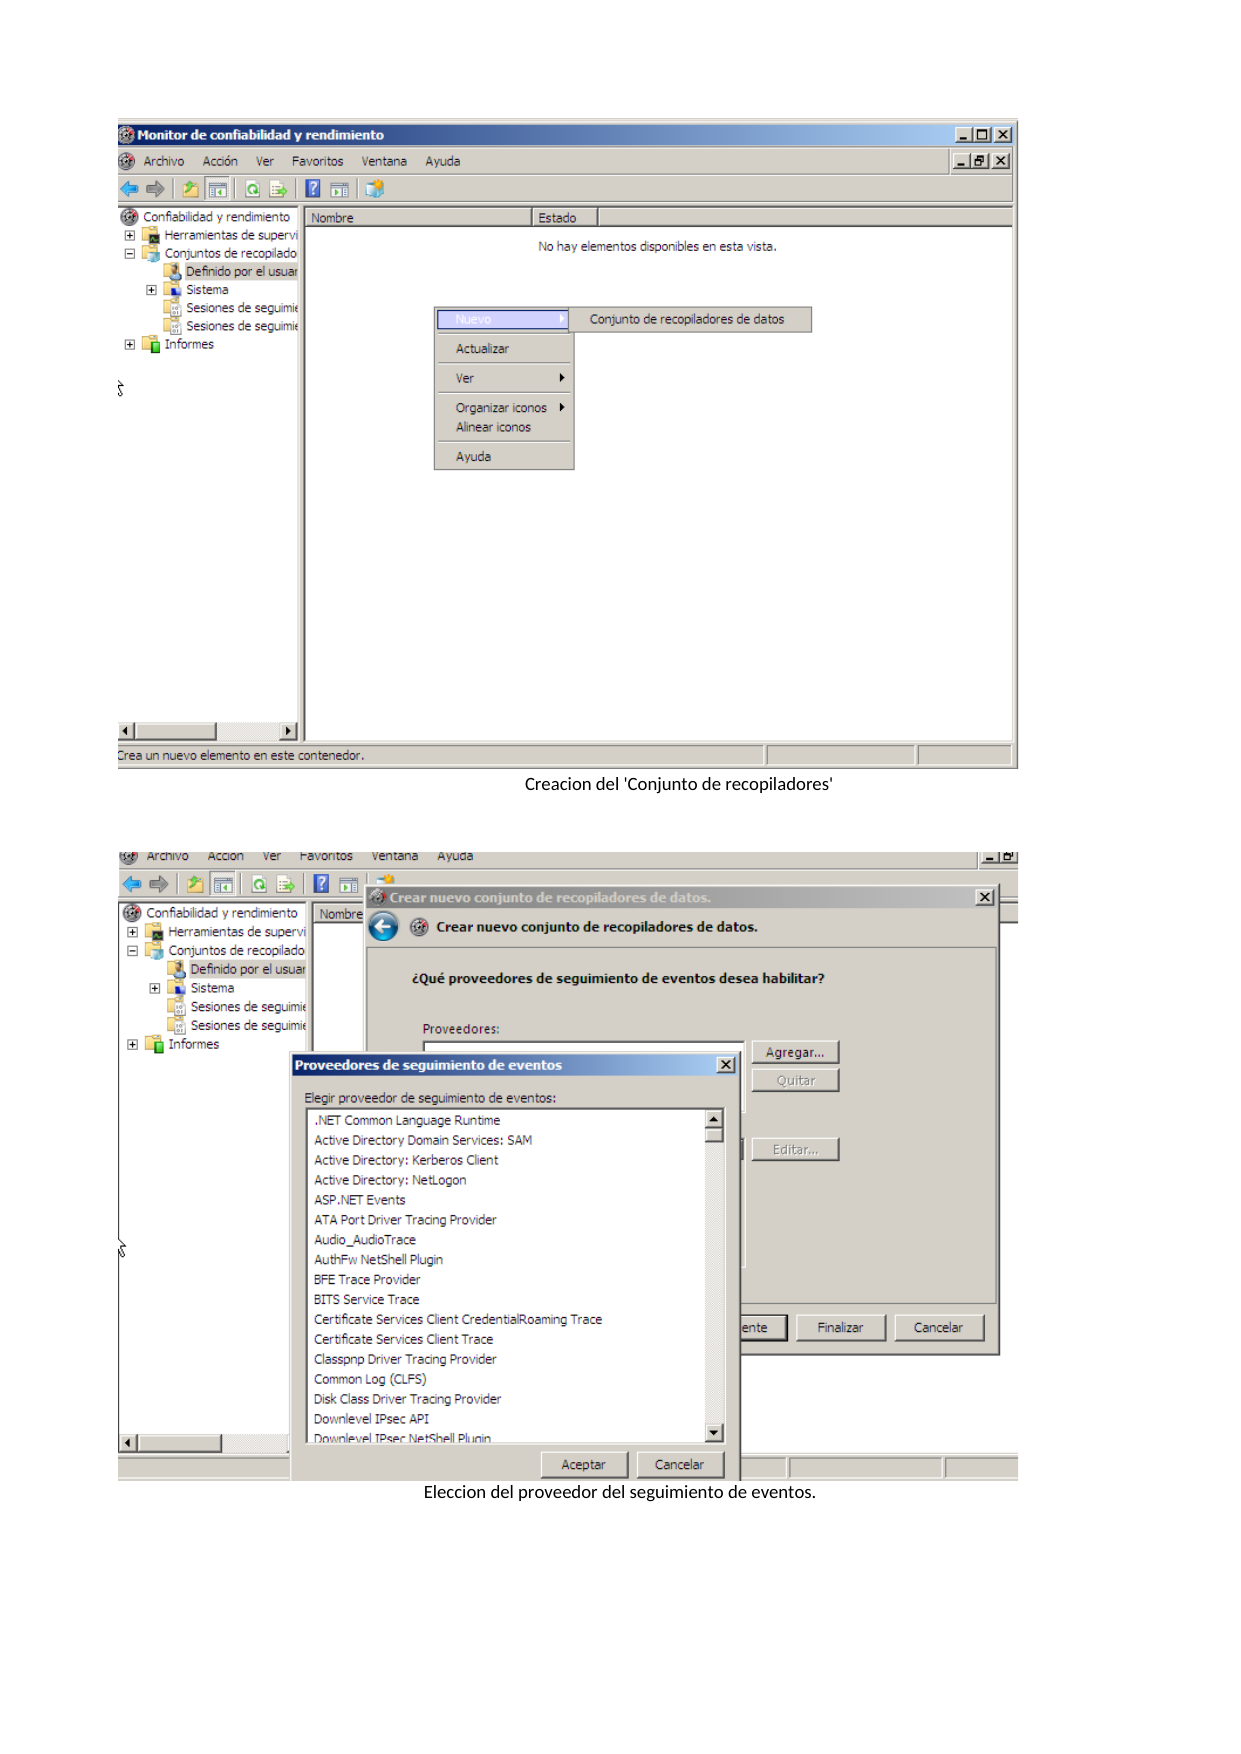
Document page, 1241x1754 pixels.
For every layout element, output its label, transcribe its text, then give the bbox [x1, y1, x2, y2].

text Creacion del 'Conjunto de recopiladores' [118, 768, 1122, 796]
text Eleccion del proveedor del seguimiento de eventos. [118, 1480, 1122, 1503]
